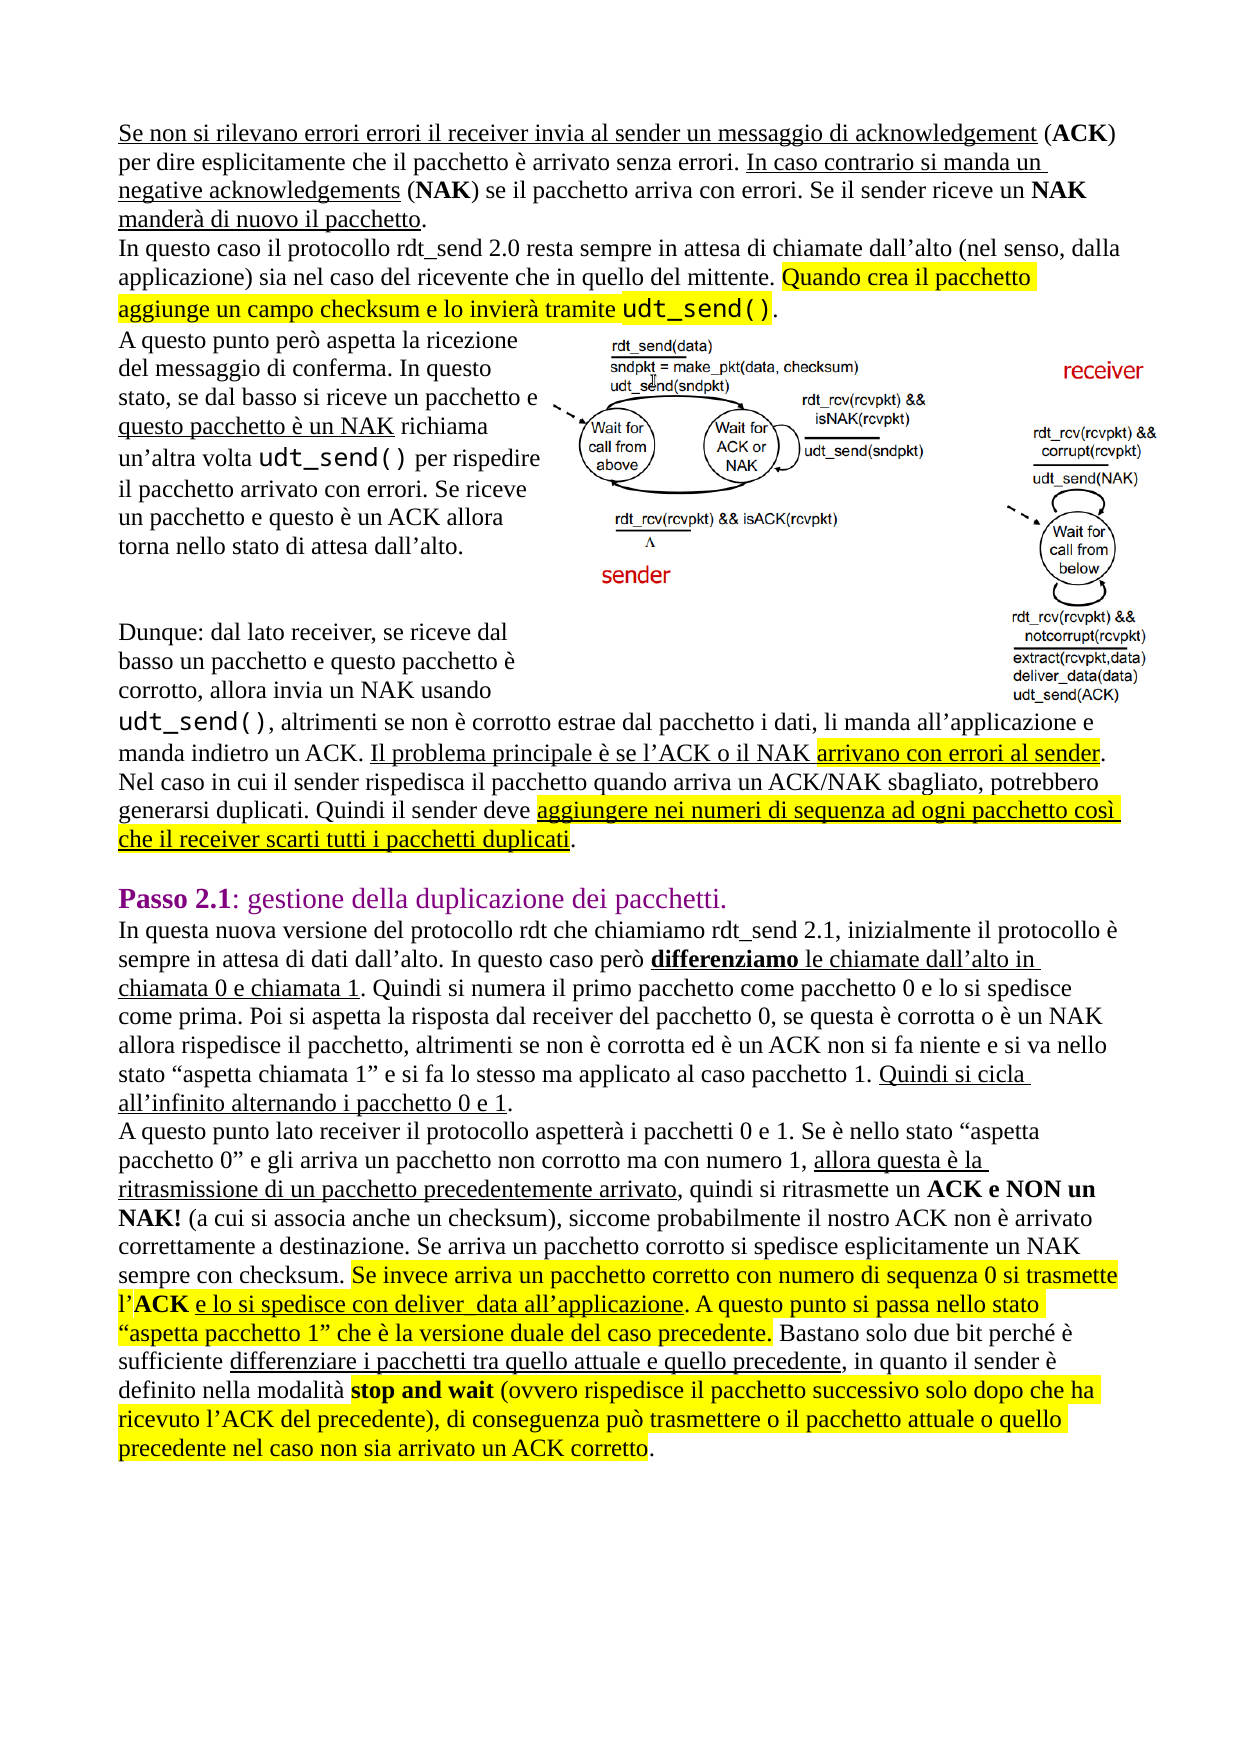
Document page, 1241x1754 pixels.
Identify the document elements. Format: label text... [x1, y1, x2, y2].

text In questa nuova versione del protocollo rdt che chiamiamo rdt_send 2.1, inizialmente il protocollo è sempre in attesa di dati dall’alto. In questo caso però differenziamo le chiamate dall’alto in chiamata 0 e chiamata 1. Quindi si numera il primo pacchetto come pacchetto 0 e lo si spedisce come prima. Poi si aspetta la risposta dal receiver del pacchetto 0, se questa è corrotta o è un NAK allora rispedisce il pacchetto, altrimenti se non è corrotta ed è un ACK non si fa niente e si va nello stato “aspetta chiamata 1” e si fa lo stesso ma applicato al caso pacchetto 1. Quindi si cicla all’infinito alternando i pacchetto 0 e 1. [118, 915, 1122, 1116]
text A questo punto lato receiver il protocollo aspetterà i pacchetti 0 e 1. Se è nello stato “aspetta pacchetto 0” e gli arriva un pacchetto non corrotto ma con numero 1, allora questa è la ritrasmissione di un pacchetto precedentemente arrivato, quindi si ritrasmette un ACK e NON un NAK! (a cui si associa anche un checksum), siccome probabilmente il nostro ACK non è arrivato correttamente a destinazione. Se arriva un pacchetto corrotto si spedisce esplicitamente un NAK sempre con checksum. Se invece arriva un pacchetto corretto con numero di sequenza 0 si trasmette l’ACK e lo si spedisce con deliver_data all’applicazione. A questo punto si passa nello stato “aspetta pacchetto 1” che è la versione duale del caso precedente. Bastano solo due bit perché è sufficiente differenziare i pacchetti tra quello attuale e quello precedente, in quanto il sender è definito nella modalità stop and wait (ovvero rispedisce il pacchetto successivo solo dopo che ha ricevuto l’ACK del precedente), di conseguenza può trasmettere o il pacchetto attuale o quello precedente nel caso non sia arrivato un ACK corretto. [118, 1116, 1122, 1461]
text A questo punto però aspetta la ricezione del messaggio di conferma. In questo stato, se dal basso si riceve un pacchetto e questo pacchetto è un NAK richiama un’altra volta udt_send() per rispedire il pacchetto arrivato con errori. Se riceve un pacchetto e questo è un ACK allora torna nello stato di attesa dall’alto. [118, 325, 1122, 560]
text In questo caso il protocollo rdt_send 2.0 resta sempre in attesa di chiamate dall’alto (nel senso, dalla applicazione) sia nel caso del ricevente che in quello del mittente. Quando crea il pacchetto aggiunge un campo checksum e lo invierà tramite udt_send(). [118, 233, 1122, 325]
text Se non si rilevano errori errori il receiver invia al sender un messaggio di acknowledgement (ACK) per dire esplicitamente che il pacchetto è arrivato senza errori. In caso contrario si manda un negative acknowledgements (NAK) se il pacchetto arriva con errori. Se il sender riceve un NAK manderà di nuovo il pacchetto. [118, 118, 1122, 233]
picture [550, 335, 1165, 704]
text Passo 2.1: gestione della duplicazione dei pacchetti. [118, 882, 1122, 915]
text Dunque: dal lato receiver, se riceve dal basso un pacchetto e questo pacchetto è corrotto, allora invia un NAK usando udt_send(), altrimenti se non è corrotto estrae dal pacchetto i dati, li manda all’applicazione e manda indietro un ACK. Il problema principale è se l’ACK o il NAK arrivano con errori al sender. Nel caso in cui il sender rispedisca il pacchetto quando arriva un ACK/NAK sbagliato, potrebbero generarsi duplicati. Quindi il sender deve aggiungere nei numeri di sequenza ad ogni pacchetto così che il receiver scarti tutti i pacchetti duplicati. [118, 617, 1122, 853]
